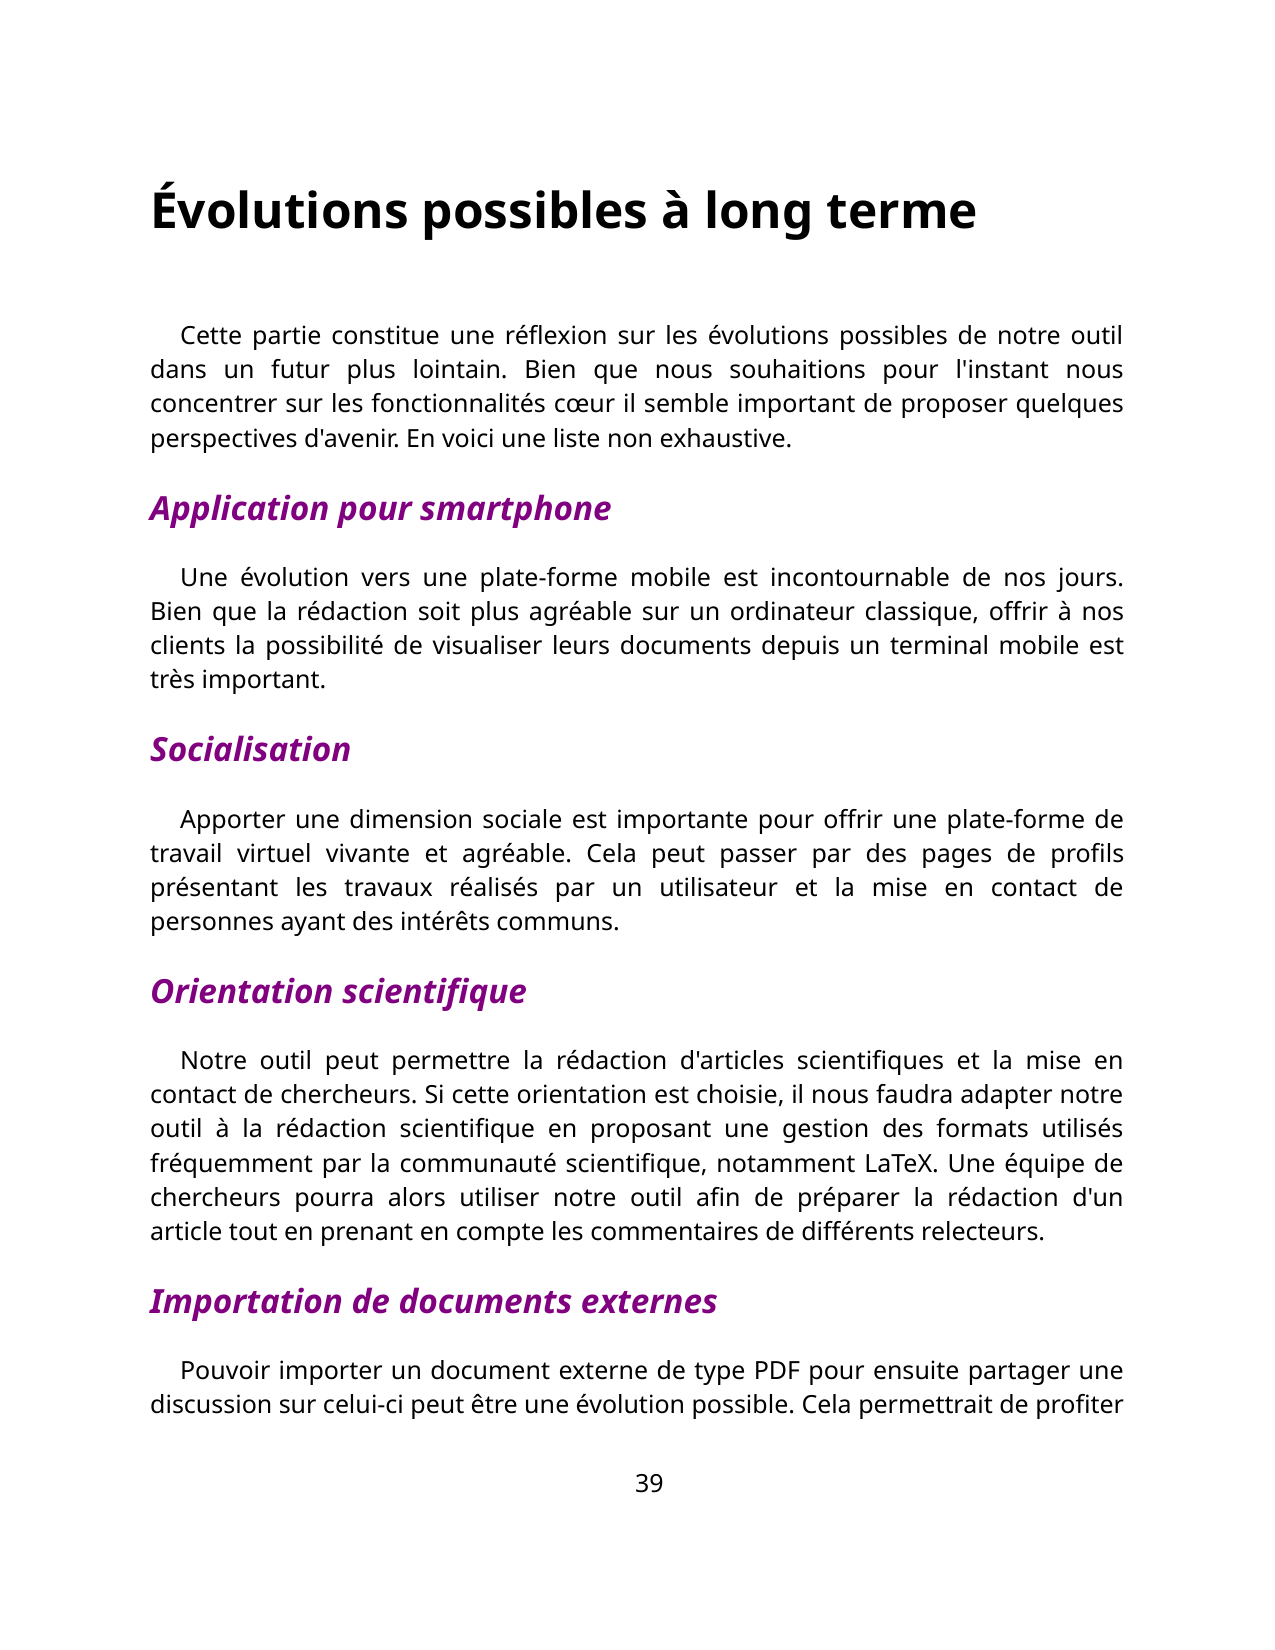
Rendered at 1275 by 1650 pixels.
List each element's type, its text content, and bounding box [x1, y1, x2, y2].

text Pouvoir importer un document externe de type PDF pour ensuite partager une discussion sur celui-ci peut être une évolution possible. Cela permettrait de profiter [150, 1353, 1125, 1421]
text Notre outil peut permettre la rédaction d'articles scientifiques et la mise en contact de chercheurs. Si cette orientation est choisie, il nous faudra adapter notre outil à la rédaction scientifique en proposant une gestion des formats utilisés fréquemment par la communauté scientifique, notamment LaTeX. Une équipe de chercheurs pourra alors utiliser notre outil afin de préparer la rédaction d'un article tout en prenant en compte les commentaires de différents relecteurs. [150, 1043, 1125, 1247]
subtitle Importation de documents externes [150, 1277, 1125, 1323]
subtitle Socialisation [150, 726, 1125, 771]
subtitle Évolutions possibles à long terme [150, 176, 1125, 243]
text Apporter une dimension sociale est importante pour offrir une plate-forme de travail virtuel vivante et agréable. Cela peut passer par des pages de profils présentant les travaux réalisés par un utilisateur et la mise en contact de personnes ayant des intérêts communs. [150, 801, 1125, 938]
text Une évolution vers une plate-forme mobile est incontournable de nos jours. Bien que la rédaction soit plus agréable sur un ordinateur classique, offrir à nos clients la possibilité de visualiser leurs documents depuis un terminal mobile est très important. [150, 560, 1125, 696]
subtitle Application pour smartphone [150, 484, 1125, 530]
text Cette partie constitue une réflexion sur les évolutions possibles de notre outil dans un futur plus lointain. Bien que nous souhaitions pour l'instant nous concentrer sur les fonctionnalités cœur il semble important de proposer quelques perspectives d'avenir. En voici une liste non exhaustive. [150, 318, 1125, 454]
subtitle Orientation scientifique [150, 968, 1125, 1013]
